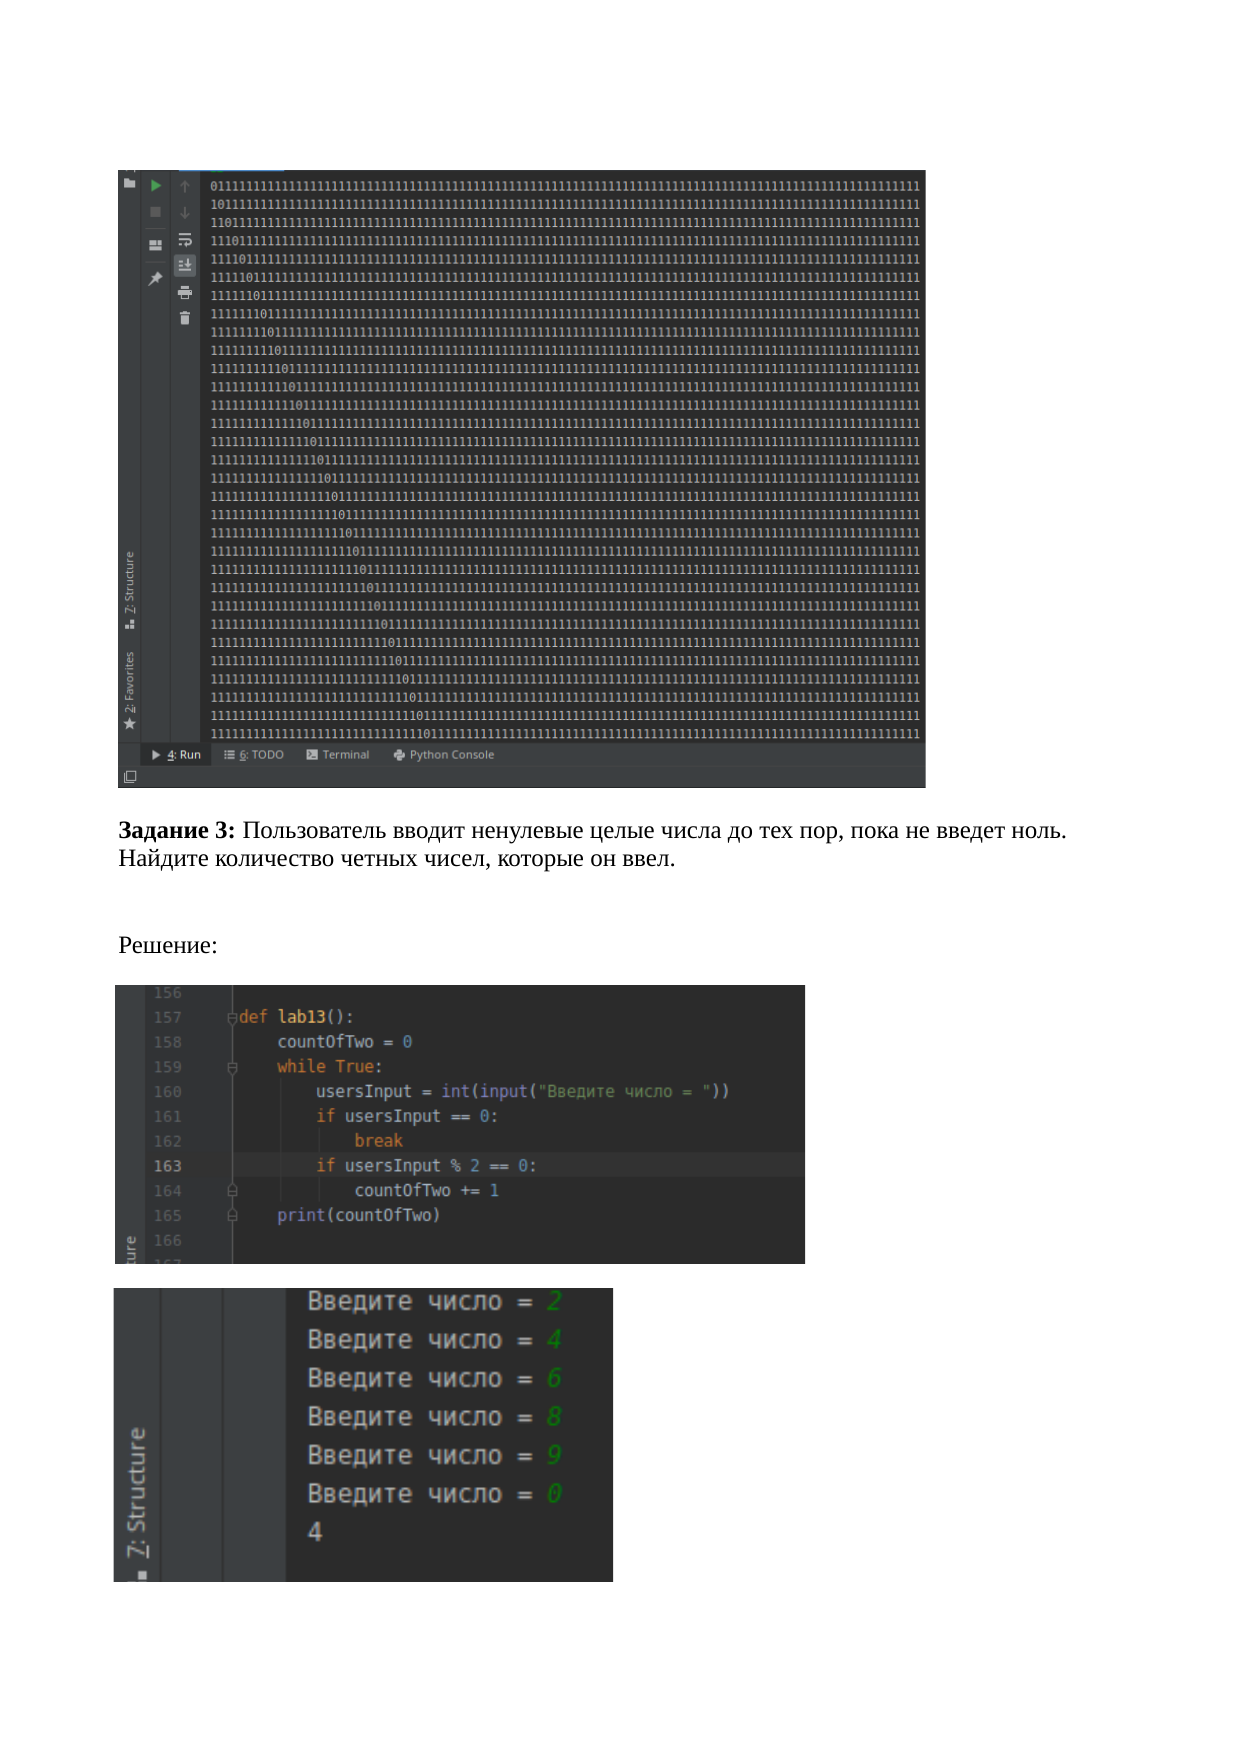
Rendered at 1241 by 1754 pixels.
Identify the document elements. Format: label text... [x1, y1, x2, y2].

text Решение: [118, 931, 1122, 959]
text Задание 3: Пользователь вводит ненулевые целые числа до тех пор, пока не введет ноль. Найдите количество четных чисел, которые он ввел. [118, 815, 1122, 872]
